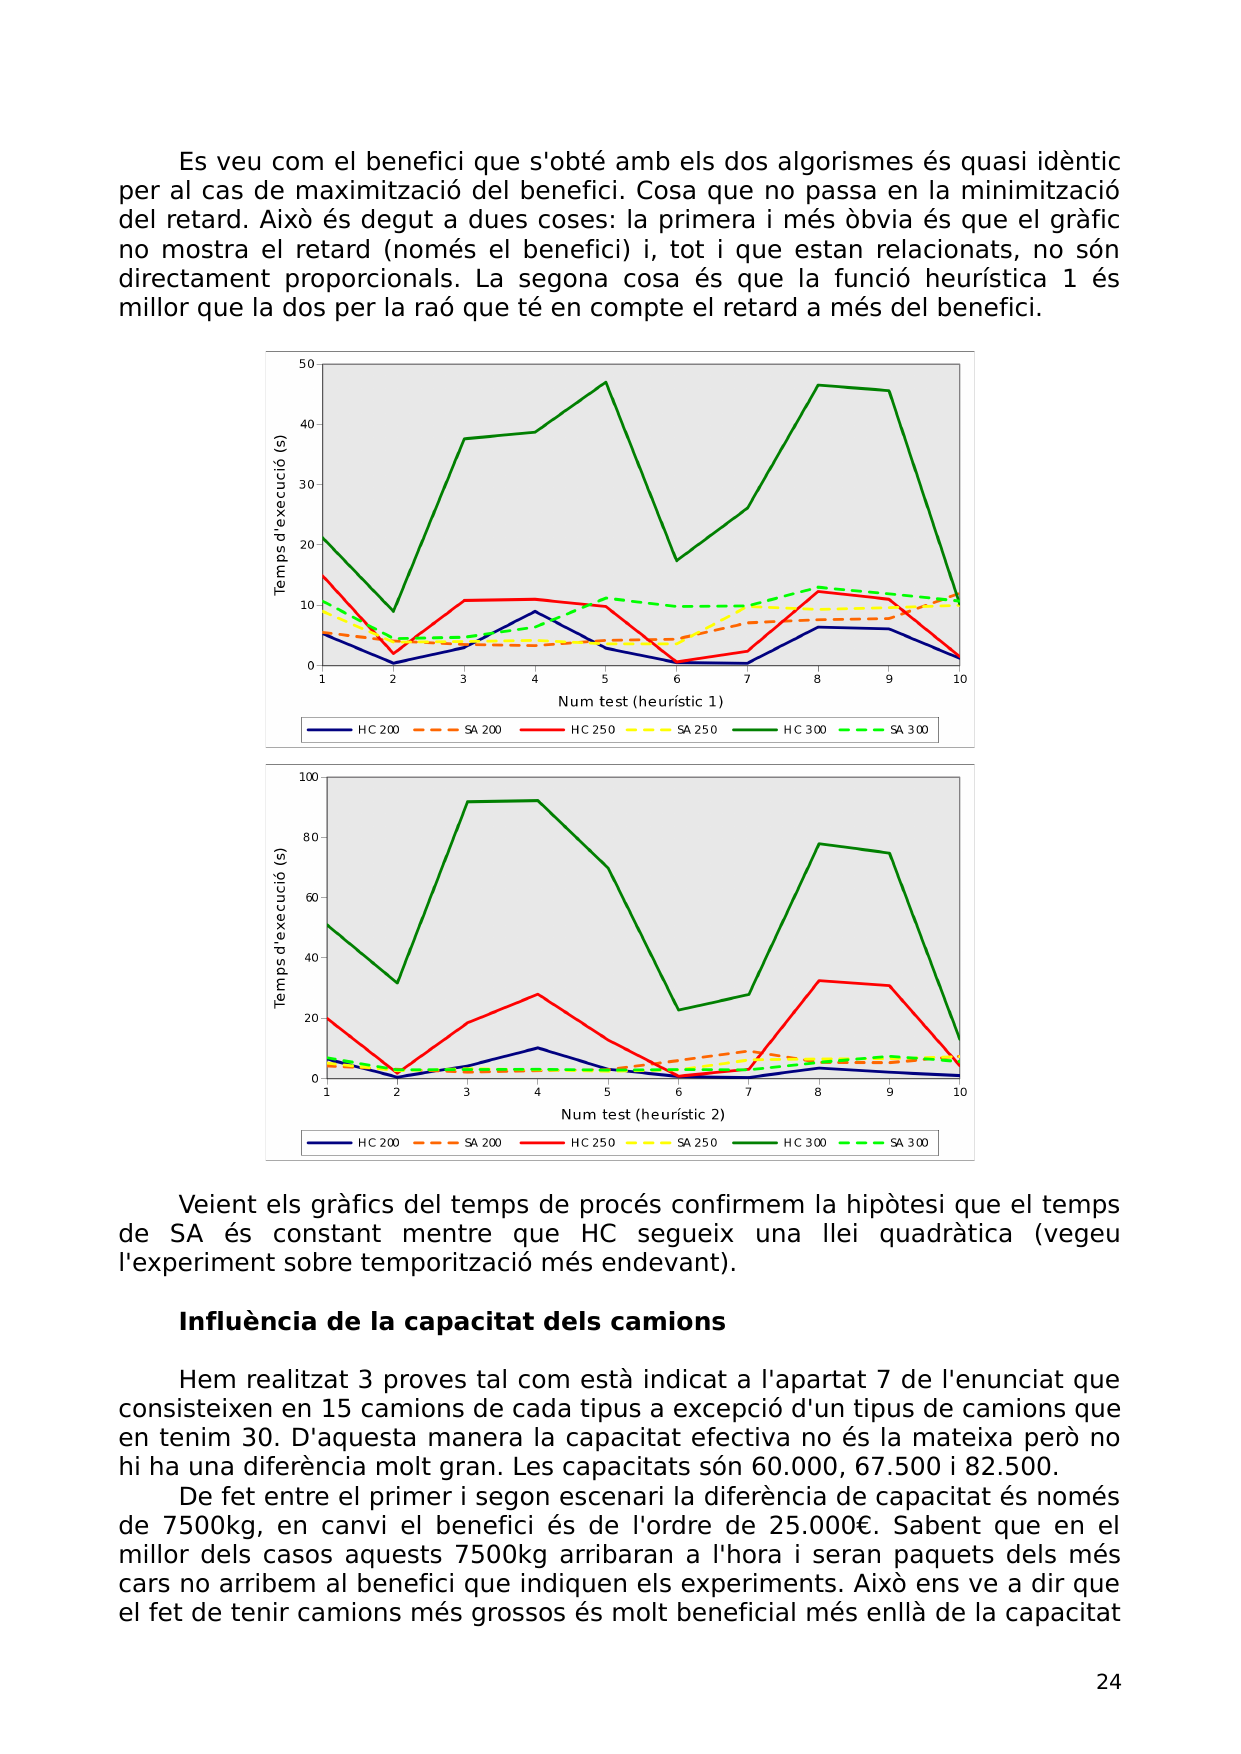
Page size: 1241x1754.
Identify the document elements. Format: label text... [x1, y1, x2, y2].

text Es veu com el benefici que s'obté amb els dos algorismes és quasi idèntic per al cas de maximització del benefici. Cosa que no passa en la minimització del retard. Això és degut a dues coses: la primera i més òbvia és que el gràfic no mostra el retard (només el benefici) i, tot i que estan relacionats, no són directament proporcionals. La segona cosa és que la funció heurística 1 és millor que la dos per la raó que té en compte el retard a més del benefici. [118, 147, 1122, 322]
text Hem realitzat 3 proves tal com està indicat a l'apartat 7 de l'enunciat que consisteixen en 15 camions de cada tipus a excepció d'un tipus de camions que en tenim 30. D'aquesta manera la capacitat efectiva no és la mateixa però no hi ha una diferència molt gran. Les capacitats són 60.000, 67.500 i 82.500. [118, 1365, 1122, 1482]
picture [265, 351, 975, 748]
text De fet entre el primer i segon escenari la diferència de capacitat és només de 7500kg, en canvi el benefici és de l'ordre de 25.000€. Sabent que en el millor dels casos aquests 7500kg arribaran a l'hora i seran paquets dels més cars no arribem al benefici que indiquen els experiments. Això ens ve a dir que el fet de tenir camions més grossos és molt beneficial més enllà de la capacitat [118, 1482, 1122, 1627]
text Influència de la capacitat dels camions [118, 1307, 1122, 1336]
text Veient els gràfics del temps de procés confirmem la hipòtesi que el temps de SA és constant mentre que HC segueix una llei quadràtica (vegeu l'experiment sobre temporització més endevant). [118, 1190, 1122, 1277]
picture [265, 764, 975, 1161]
